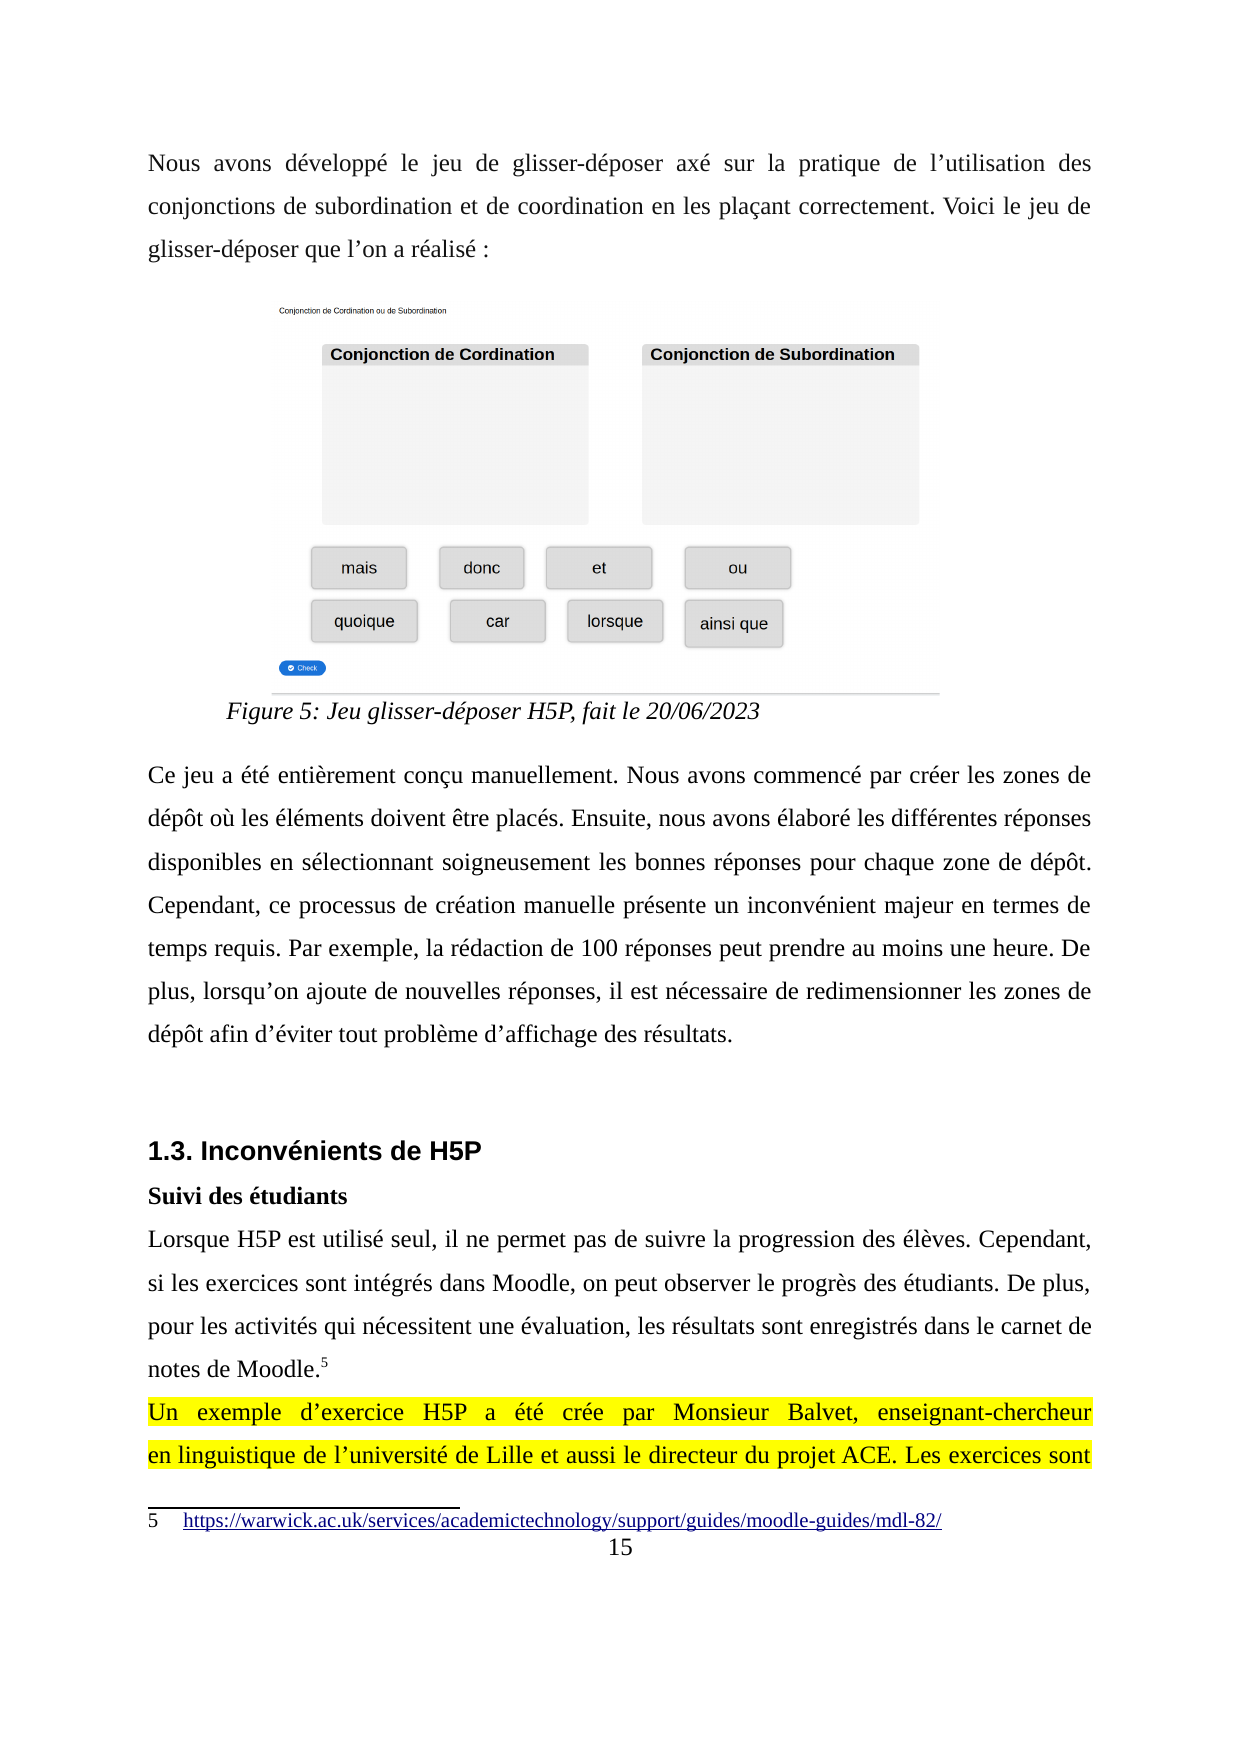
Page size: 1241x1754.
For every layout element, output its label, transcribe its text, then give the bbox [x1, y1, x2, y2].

text Un exemple d’exercice H5P a été crée par Monsieur Balvet, enseignant-chercheur en linguistique de l’université de Lille et aussi le directeur du projet ACE. Les exercices sont [148, 1397, 1092, 1469]
text Lorsque H5P est utilisé seul, il ne permet pas de suivre la progression des élèves. Cependant, si les exercices sont intégrés dans Moodle, on peut observer le progrès des étudiants. De plus, pour les activités qui nécessitent une évaluation, les résultats sont enregistrés dans le carnet de notes de Moodle. [148, 1224, 1092, 1383]
picture [271, 301, 940, 696]
text https://warwick.ac.uk/services/academictechnology/support/guides/moodle-guides/mdl-82/ [148, 1508, 1092, 1532]
text Ce jeu a été entièrement conçu manuellement. Nous avons commencé par créer les zones de dépôt où les éléments doivent être placés. Ensuite, nous avons élaboré les différentes réponses disponibles en sélectionnant soigneusement les bonnes réponses pour chaque zone de dépôt. Cependant, ce processus de création manuelle présente un inconvénient majeur en termes de temps requis. Par exemple, la rédaction de 100 réponses peut prendre au moins une heure. De plus, lorsqu’on ajoute de nouvelles réponses, il est nécessaire de redimensionner les zones de dépôt afin d’éviter tout problème d’affichage des résultats. [148, 289, 1092, 1048]
text Nous avons développé le jeu de glisser-déposer axé sur la pratique de l’utilisation des conjonctions de subordination et de coordination en les plaçant correctement. Voici le jeu de glisser-déposer que l’on a réalisé : [148, 148, 1092, 263]
subtitle 1.3. Inconvénients de H5P [148, 1134, 1092, 1166]
text Suivi des étudiants [148, 1181, 1092, 1210]
text Figure 5: Jeu glisser-déposer H5P, fait le 20/06/2023 [226, 302, 985, 725]
